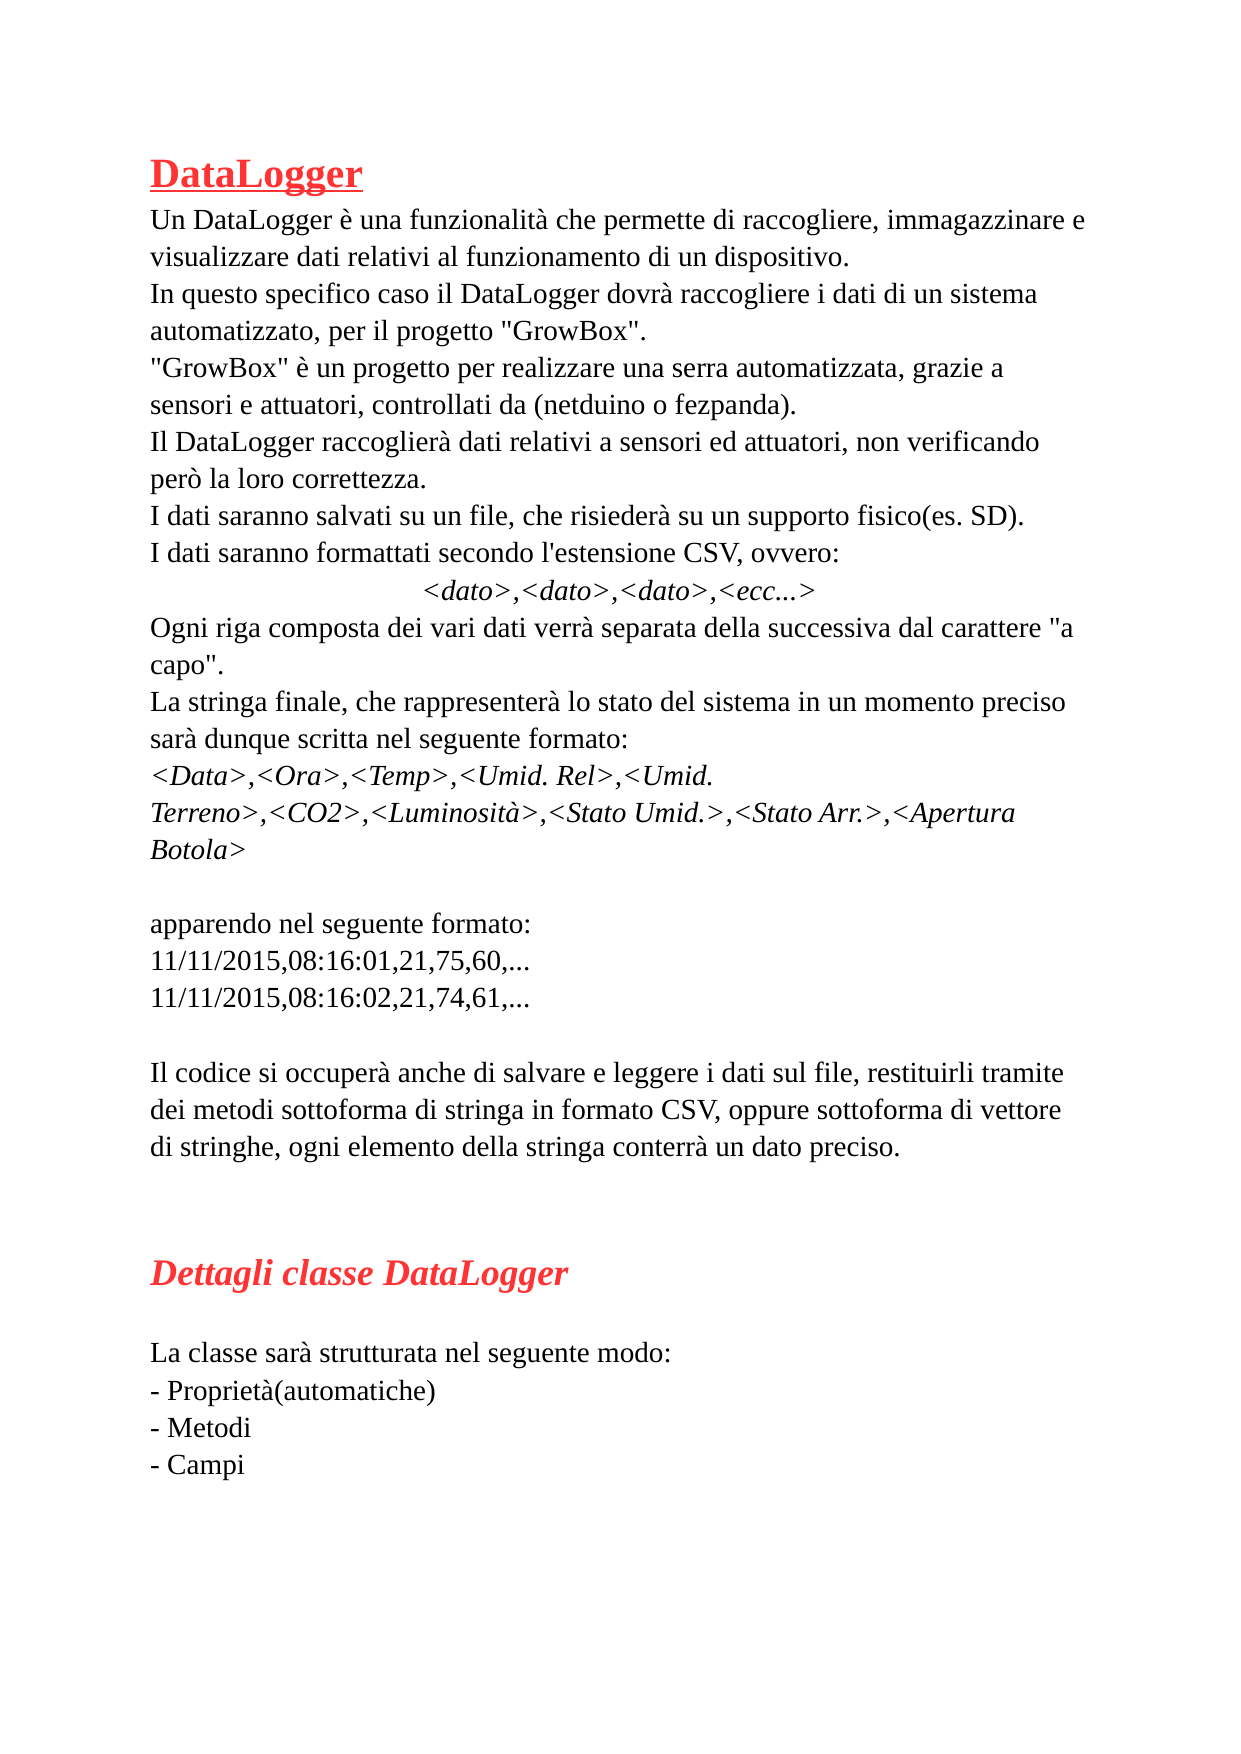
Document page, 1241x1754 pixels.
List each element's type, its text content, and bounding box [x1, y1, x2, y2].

text Ogni riga composta dei vari dati verrà separata della successiva dal carattere "a capo". [150, 611, 1091, 680]
text Il codice si occuperà anche di salvare e leggere i dati sul file, restituirli tramite dei metodi sottoforma di stringa in formato CSV, oppure sottoforma di vettore di stringhe, ogni elemento della stringa conterrà un dato preciso. [150, 1056, 1091, 1162]
text - Campi [150, 1448, 1091, 1480]
text <Data>,<Ora>,<Temp>,<Umid. Rel>,<Umid. Terreno>,<CO2>,<Luminosità>,<Stato Umid.>,<Stato Arr.>,<Apertura Botola> [150, 759, 1091, 866]
text I dati saranno salvati su un file, che risiederà su un supporto fisico(es. SD). [150, 500, 1091, 532]
text Un DataLogger è una funzionalità che permette di raccogliere, immagazzinare e visualizzare dati relativi al funzionamento di un dispositivo. [150, 203, 1091, 272]
text apparendo nel seguente formato: [150, 908, 1091, 940]
text - Metodi [150, 1411, 1091, 1443]
text 11/11/2015,08:16:02,21,74,61,... [150, 982, 1091, 1014]
text La stringa finale, che rappresenterà lo stato del sistema in un momento preciso sarà dunque scritta nel seguente formato: [150, 685, 1091, 754]
text - Proprietà(automatiche) [150, 1374, 1091, 1406]
text La classe sarà strutturata nel seguente modo: [150, 1337, 1091, 1369]
text "GrowBox" è un progetto per realizzare una serra automatizzata, grazie a sensori e attuatori, controllati da (netduino o fezpanda). [150, 351, 1091, 421]
text Dettagli classe DataLogger [150, 1252, 1091, 1293]
text DataLogger [150, 150, 1091, 196]
text In questo specifico caso il DataLogger dovrà raccogliere i dati di un sistema automatizzato, per il progetto "GrowBox". [150, 277, 1091, 347]
text <dato>,<dato>,<dato>,<ecc...> [150, 574, 1091, 606]
text I dati saranno formattati secondo l'estensione CSV, ovvero: [150, 537, 1091, 569]
text Il DataLogger raccoglierà dati relativi a sensori ed attuatori, non verificando però la loro correttezza. [150, 426, 1091, 495]
text 11/11/2015,08:16:01,21,75,60,... [150, 945, 1091, 977]
